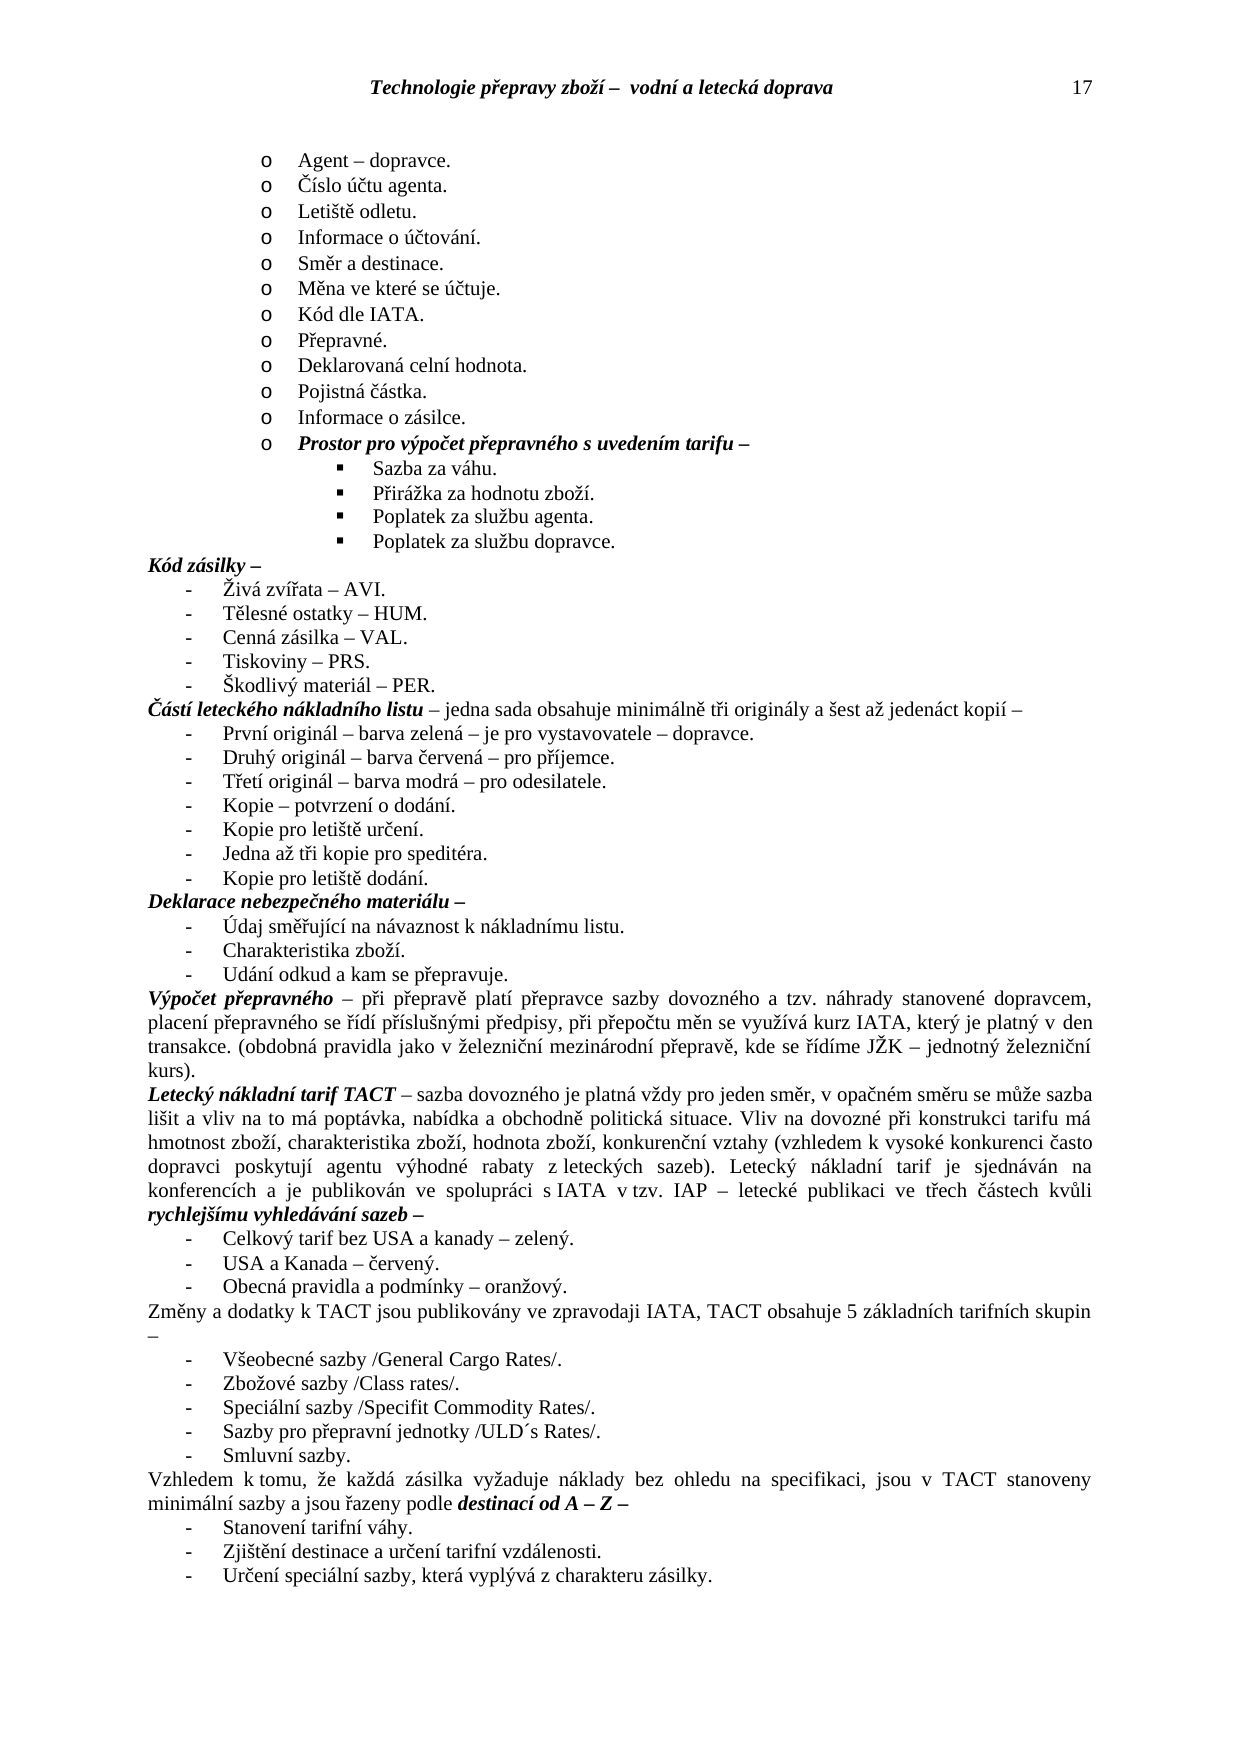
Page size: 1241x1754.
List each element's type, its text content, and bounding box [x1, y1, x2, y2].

list Informace o účtování. [260, 225, 1093, 251]
list Údaj směřující na návaznost k nákladnímu listu. [185, 913, 1093, 938]
text Letecký nákladní tarif TACT – sazba dovozného je platná vždy pro jeden směr, v opačném směru se může sazba lišit a vliv na to má poptávka, nabídka a obchodně politická situace. Vliv na dovozné při konstrukci tarifu má hmotnost zboží, charakteristika zboží, hodnota zboží, konkurenční vztahy (vzhledem k vysoké konkurenci často dopravci poskytují agentu výhodné rabaty z leteckých sazeb). Letecký nákladní tarif je sjednáván na konferencích a je publikován ve spolupráci s IATA v tzv. IAP – letecké publikaci ve třech částech kvůli rychlejšímu vyhledávání sazeb – [148, 1082, 1093, 1226]
list Kopie pro letiště dodání. [185, 865, 1093, 889]
list Obecná pravidla a podmínky – oranžový. [185, 1274, 1093, 1298]
list Pojistná částka. [260, 379, 1093, 405]
list Zbožové sazby /Class rates/. [185, 1371, 1093, 1395]
list První originál – barva zelená – je pro vystavovatele – dopravce. [185, 721, 1093, 745]
list Deklarovaná celní hodnota. [260, 353, 1093, 379]
text Částí leteckého nákladního listu – jedna sada obsahuje minimálně tři originály a šest až jedenáct kopií – [148, 697, 1093, 721]
subtitle Deklarace nebezpečného materiálu – [148, 889, 1093, 913]
list Živá zvířata – AVI. [185, 577, 1093, 601]
list Přepravné. [260, 328, 1093, 353]
text Změny a dodatky k TACT jsou publikovány ve zpravodaji IATA, TACT obsahuje 5 základních tarifních skupin – [148, 1298, 1093, 1347]
list Směr a destinace. [260, 251, 1093, 276]
list Cenná zásilka – VAL. [185, 625, 1093, 649]
list Udání odkud a kam se přepravuje. [185, 962, 1093, 986]
list Charakteristika zboží. [185, 938, 1093, 962]
list Škodlivý materiál – PER. [185, 673, 1093, 697]
list Sazby pro přepravní jednotky /ULD´s Rates/. [185, 1419, 1093, 1443]
list Prostor pro výpočet přepravného s uvedením tarifu – [260, 431, 1093, 456]
list Stanovení tarifní váhy. [185, 1515, 1093, 1539]
list Jedna až tři kopie pro speditéra. [185, 841, 1093, 865]
list Poplatek za službu dopravce. [335, 528, 1093, 553]
subtitle Kód zásilky – [148, 553, 1093, 577]
list Měna ve které se účtuje. [260, 276, 1093, 302]
list Smluvní sazby. [185, 1443, 1093, 1467]
list Celkový tarif bez USA a kanady – zelený. [185, 1226, 1093, 1250]
list Kód dle IATA. [260, 302, 1093, 328]
list Tiskoviny – PRS. [185, 649, 1093, 673]
text Výpočet přepravného – při přepravě platí přepravce sazby dovozného a tzv. náhrady stanovené dopravcem, placení přepravného se řídí příslušnými předpisy, při přepočtu měn se využívá kurz IATA, který je platný v den transakce. (obdobná pravidla jako v železniční mezinárodní přepravě, kde se řídíme JŽK – jednotný železniční kurs). [148, 986, 1093, 1082]
list Druhý originál – barva červená – pro příjemce. [185, 745, 1093, 769]
list Letiště odletu. [260, 199, 1093, 225]
list Všeobecné sazby /General Cargo Rates/. [185, 1347, 1093, 1371]
list Kopie pro letiště určení. [185, 817, 1093, 841]
list Informace o zásilce. [260, 405, 1093, 431]
list Agent – dopravce. [260, 148, 1093, 173]
list Tělesné ostatky – HUM. [185, 601, 1093, 625]
list Poplatek za službu agenta. [335, 504, 1093, 528]
list Kopie – potvrzení o dodání. [185, 793, 1093, 817]
list Přirážka za hodnotu zboží. [335, 480, 1093, 504]
list Zjištění destinace a určení tarifní vzdálenosti. [185, 1539, 1093, 1563]
list Číslo účtu agenta. [260, 173, 1093, 199]
list Sazba za váhu. [335, 456, 1093, 480]
list Třetí originál – barva modrá – pro odesilatele. [185, 769, 1093, 793]
list USA a Kanada – červený. [185, 1250, 1093, 1274]
list Určení speciální sazby, která vyplývá z charakteru zásilky. [185, 1563, 1093, 1587]
text Vzhledem k tomu, že každá zásilka vyžaduje náklady bez ohledu na specifikaci, jsou v TACT stanoveny minimální sazby a jsou řazeny podle destinací od A – Z – [148, 1467, 1093, 1515]
list Speciální sazby /Specifit Commodity Rates/. [185, 1395, 1093, 1419]
